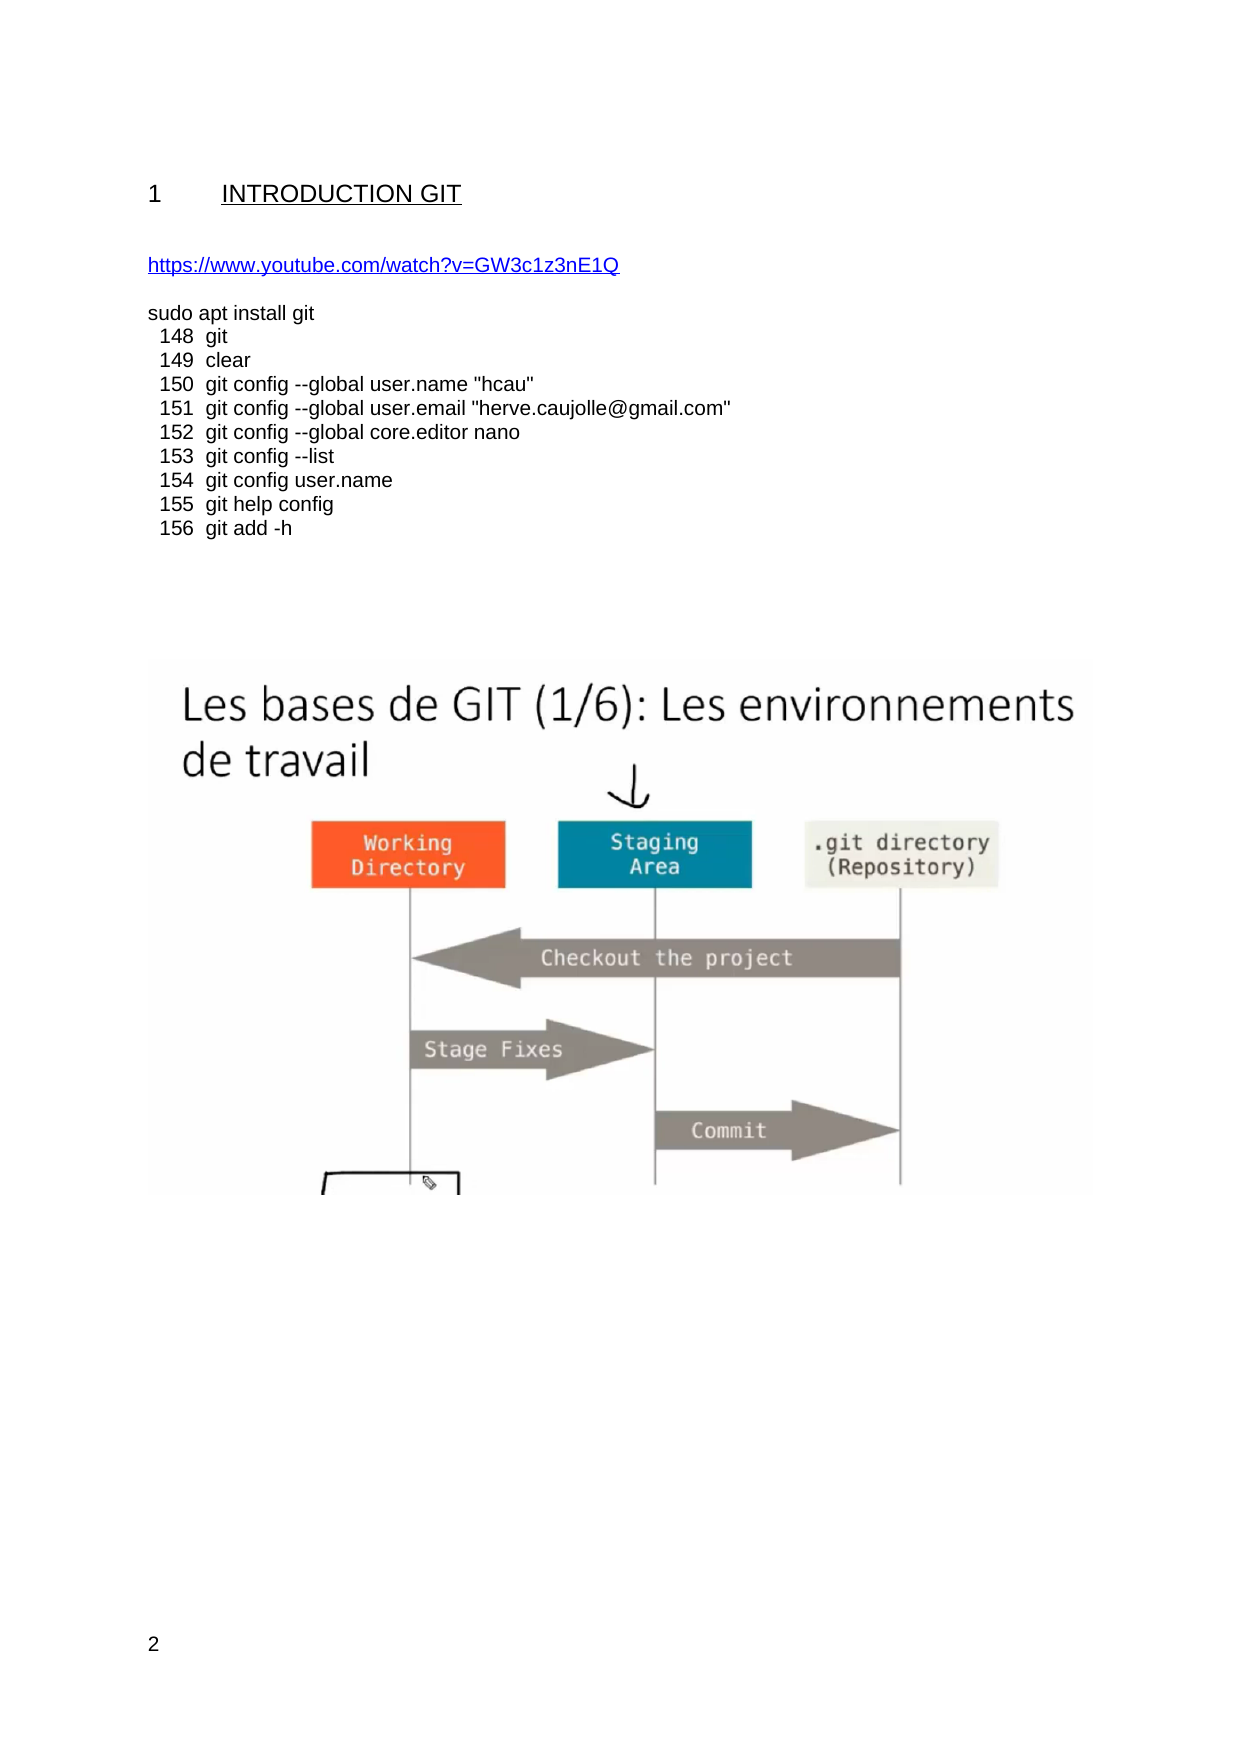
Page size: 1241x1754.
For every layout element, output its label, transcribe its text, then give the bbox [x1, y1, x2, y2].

text 149 clear [148, 348, 1093, 372]
text 154 git config user.name [148, 468, 1093, 492]
text 155 git help config [148, 492, 1093, 516]
text 148 git [148, 324, 1093, 348]
text https://www.youtube.com/watch?v=GW3c1z3nE1Q [148, 252, 1093, 276]
text 151 git config --global user.email "herve.caujolle@gmail.com" [148, 396, 1093, 420]
picture [147, 659, 1093, 1195]
text sudo apt install git [148, 300, 1093, 324]
text 150 git config --global user.name "hcau" [148, 372, 1093, 396]
text 153 git config --list [148, 444, 1093, 468]
subtitle Introduction git [148, 179, 1093, 208]
text 156 git add -h [148, 516, 1093, 540]
text 152 git config --global core.editor nano [148, 420, 1093, 444]
